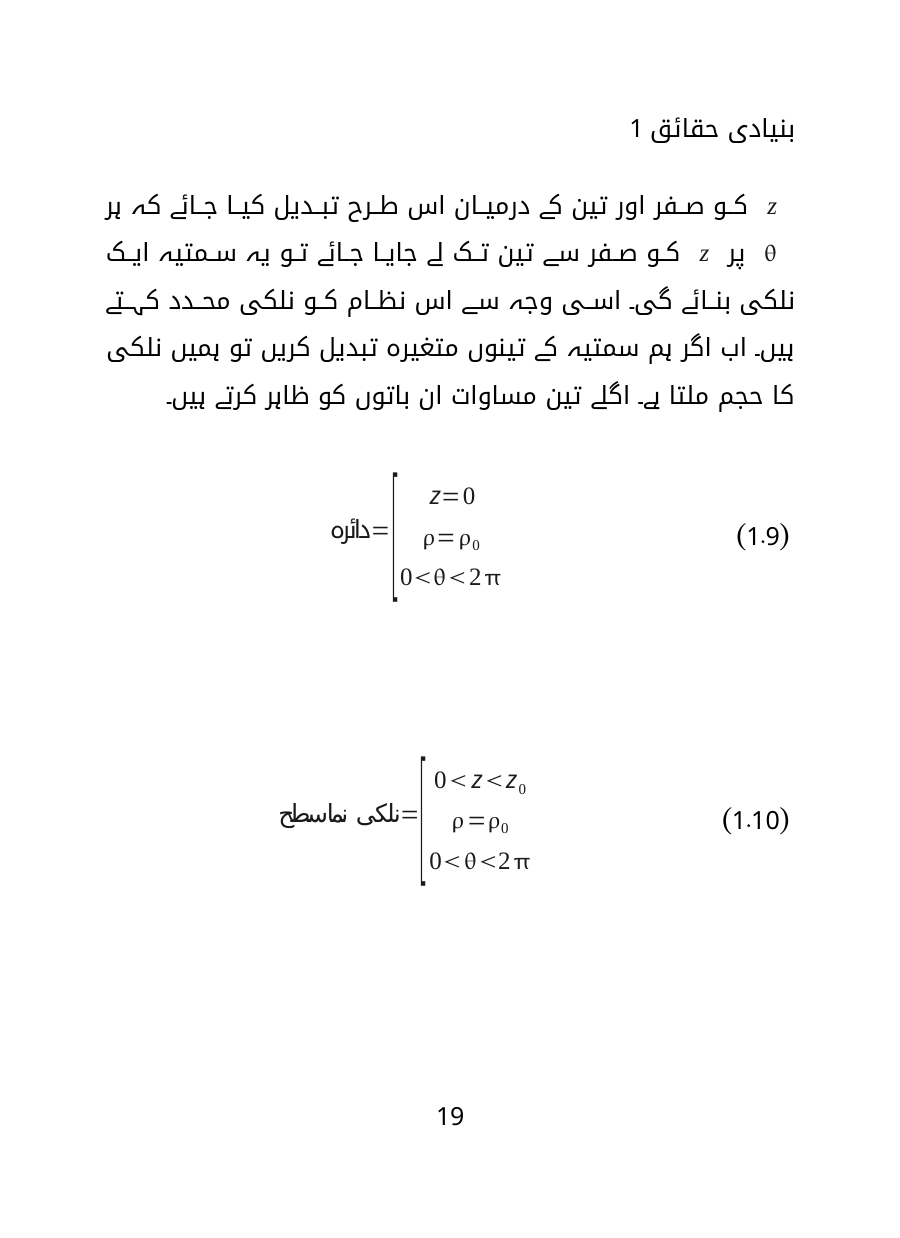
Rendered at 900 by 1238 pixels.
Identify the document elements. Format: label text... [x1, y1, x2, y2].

table_header (1.9) [718, 466, 795, 621]
table_header [105, 750, 696, 905]
text یہاں شکل 1.6 سے رجوع کریں۔ اگر نلکی محدد میں ایک سمتیہ ( جس کا متغیرہصفر کے برابر ہو، یعنی ، اور اس کا رداس ایک مستقل مقدار ہو مثلاً ) کو یوں بنایا جائے کہ اس کا زاویہ کو صفر سے تک لے جایا جائے تو اس سمتیہ کی چونچ سطح پر ایک دائرہ بنائے گی۔ اب اگر اسی سمتیہ کے متغیرہکو بھی تبدیل کیا جائے، مثلاً کو صفر اور تین کے درمیان اس طرح تبدیل کیا جائے کہ ہرپرکو صفر سے تین تک لے جایا جائے تو یہ سمتیہ ایک نلکی بنائے گی۔ اسی وجہ سے اس نظام کو نلکی محدد کہتے ہیں۔ اب اگر ہم سمتیہ کے تینوں متغیرہ تبدیل کریں تو ہمیں نلکی کا حجم ملتا ہے۔ اگلے تین مساوات ان باتوں کو ظاہر کرتے ہیں۔ [105, 182, 795, 419]
table_header (1.10) [696, 750, 795, 905]
table_header [105, 466, 718, 621]
